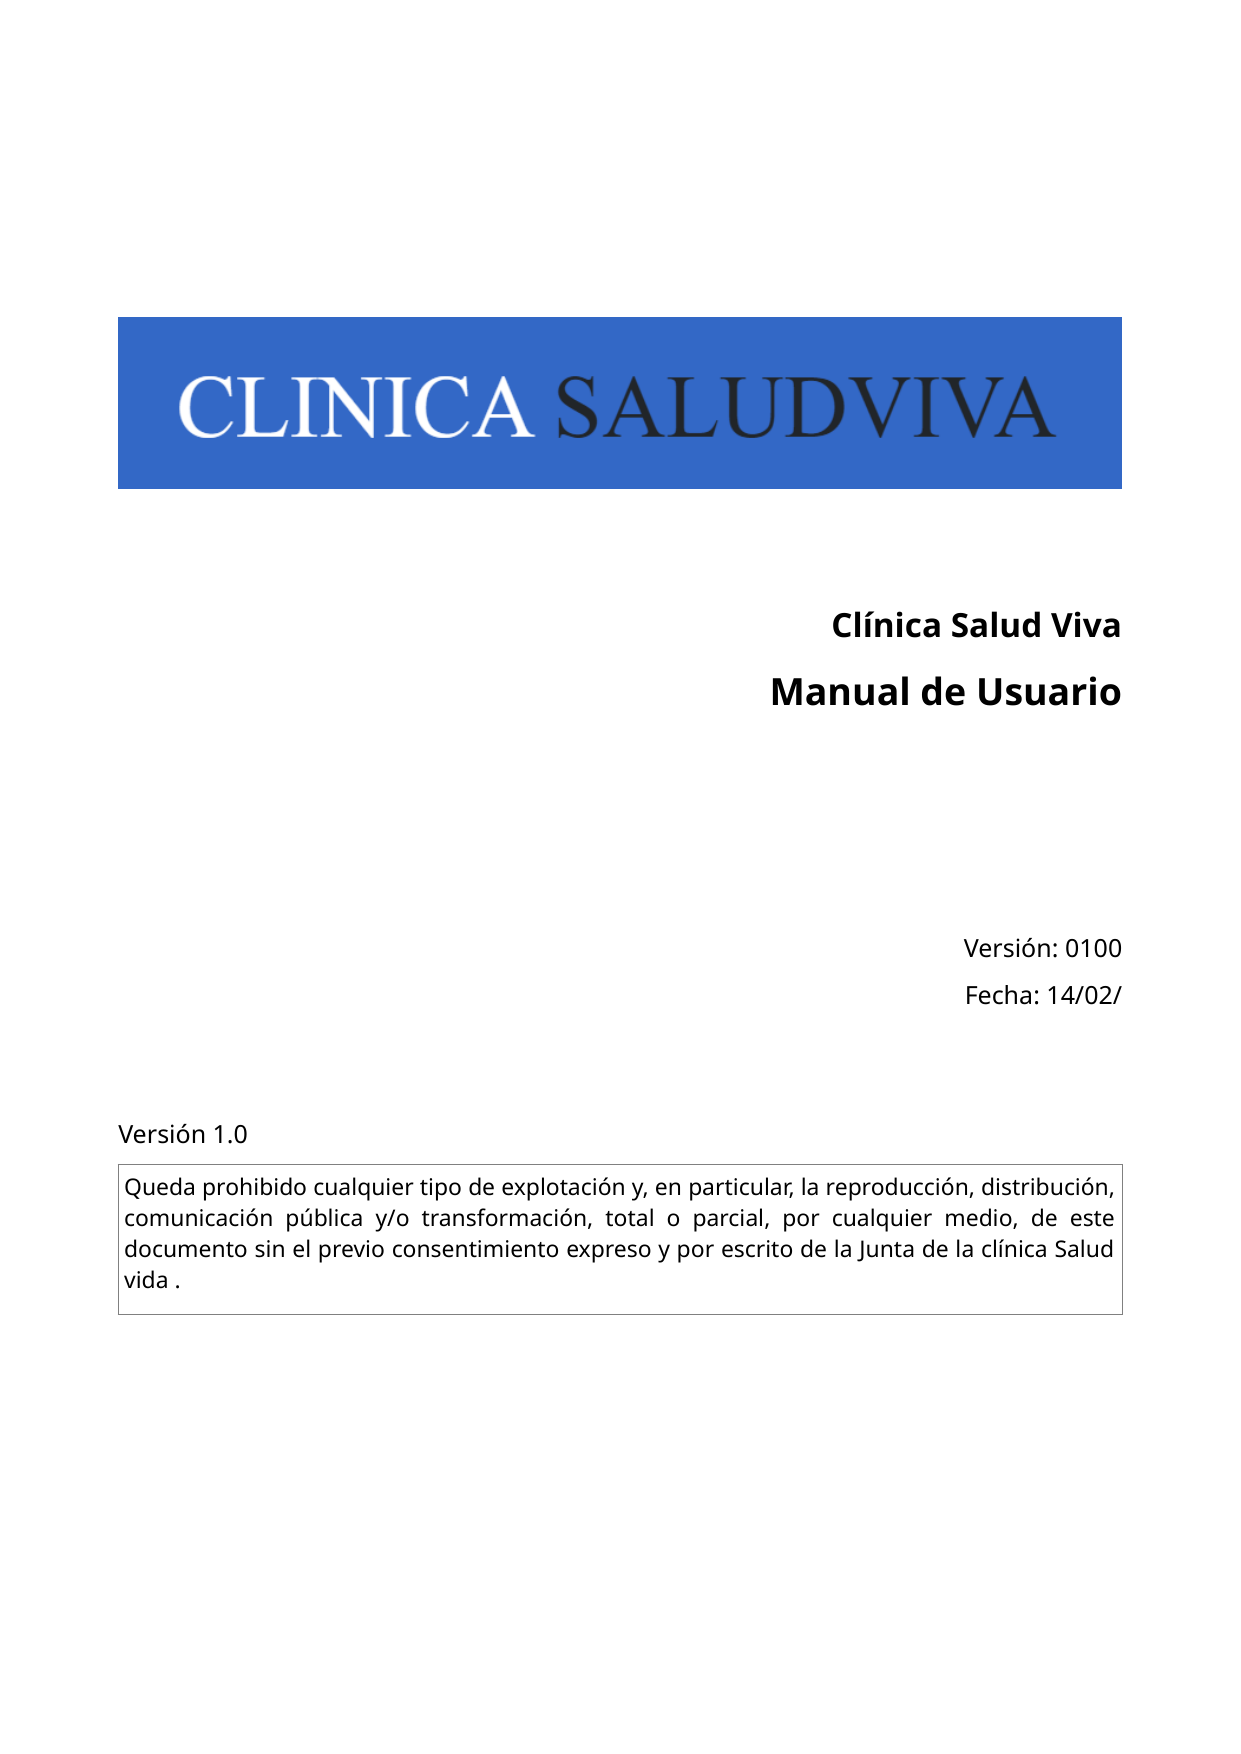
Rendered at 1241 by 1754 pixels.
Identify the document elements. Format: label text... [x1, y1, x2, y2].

text Clínica Salud Viva [118, 602, 1122, 647]
text Manual de Usuario [118, 665, 1122, 716]
table_header Queda prohibido cualquier tipo de explotación y, en particular, la reproducción, distribución, comunicación pública y/o transformación, total o parcial, por cualquier medio, de este documento sin el previo consentimiento expreso y por escrito de la Junta de la clínica Salud vida . [119, 1165, 1122, 1314]
text Versión 1.0 [118, 1117, 1122, 1151]
text Versión: 0100 [118, 931, 1122, 965]
text Fecha: 14/02/ [118, 977, 1122, 1011]
